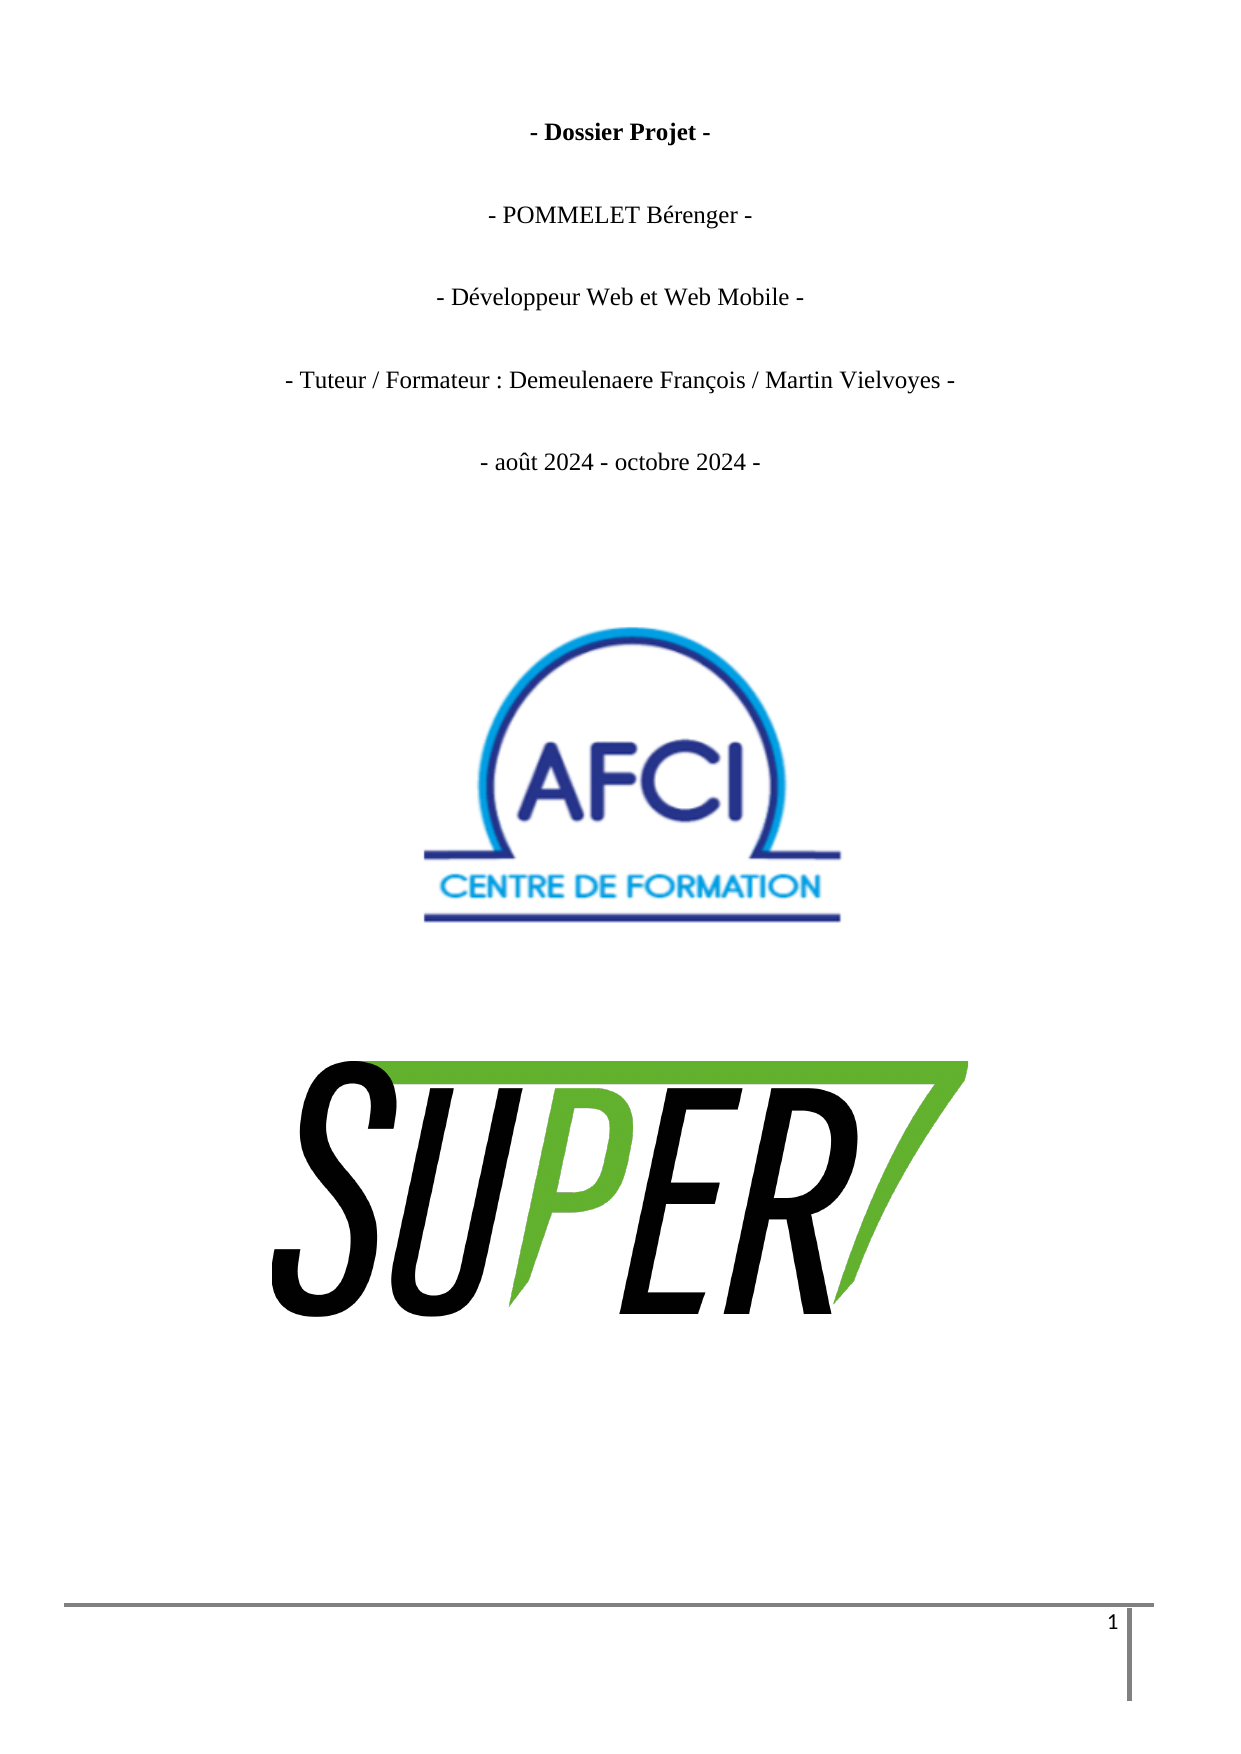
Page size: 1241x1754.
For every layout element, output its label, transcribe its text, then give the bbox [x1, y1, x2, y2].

text - POMMELET Bérenger - [75, 200, 1165, 229]
text - Tuteur / Formateur : Demeulenaere François / Martin Vielvoyes - [75, 365, 1165, 394]
picture [272, 1061, 969, 1317]
text - août 2024 - octobre 2024 - [75, 447, 1165, 476]
text - Développeur Web et Web Mobile - [75, 282, 1165, 311]
text - Dossier Projet - [75, 117, 1165, 146]
picture [368, 590, 883, 954]
